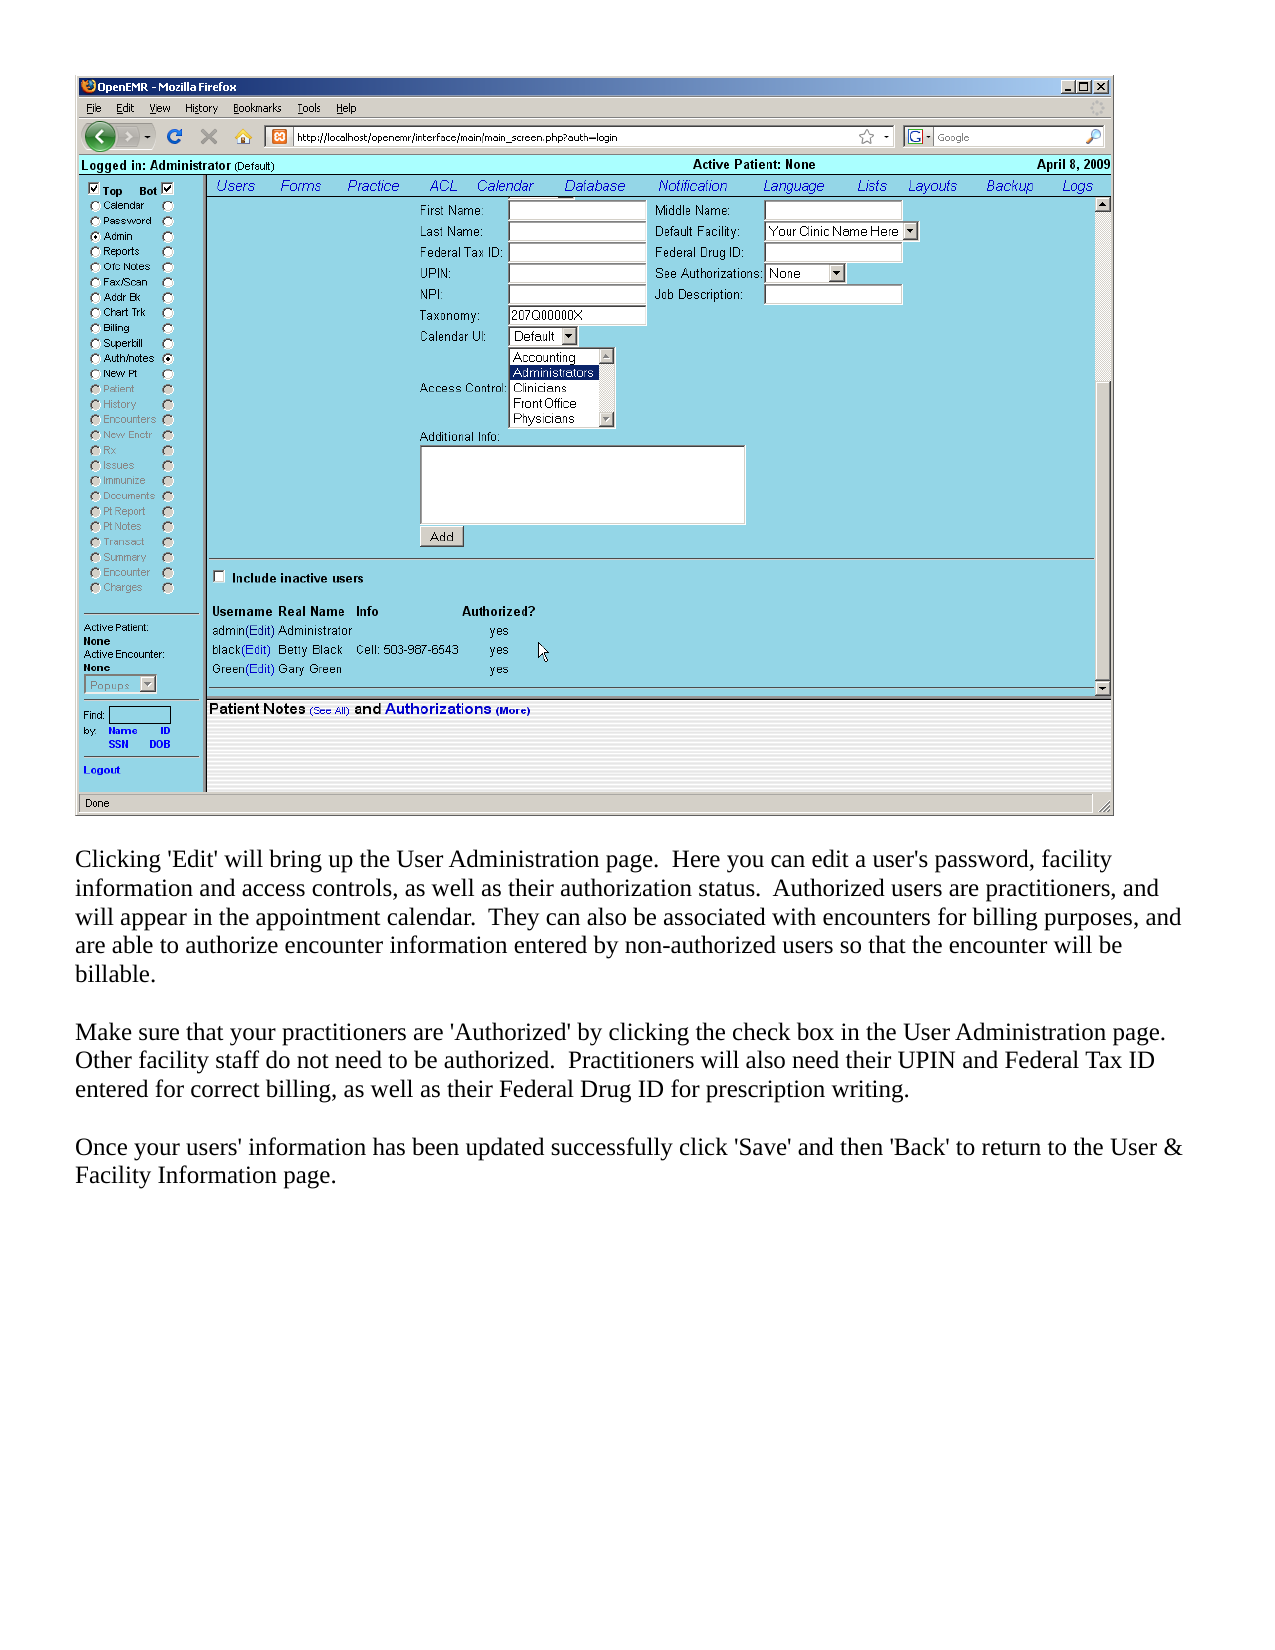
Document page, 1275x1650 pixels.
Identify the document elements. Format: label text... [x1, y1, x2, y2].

text Once your users' information has been updated successfully click 'Save' and then 'Back' to return to the User & Facility Information page. [75, 1132, 1200, 1189]
text Clicking 'Edit' will bring up the User Administration page. Here you can edit a user's password, facility information and access controls, as well as their authorization status. Authorized users are practitioners, and will appear in the appointment calendar. They can also be associated with encounters for billing purposes, and are able to authorize encounter information entered by non-authorized users so that the encounter will be billable. [75, 844, 1200, 988]
picture [75, 75, 1114, 816]
text Make sure that your practitioners are 'Authorized' by clicking the check box in the User Administration page. Other facility staff do not need to be authorized. Practitioners will also need their UPIN and Federal Tax ID entered for correct billing, as well as their Federal Drug ID for prescription writing. [75, 1017, 1200, 1103]
